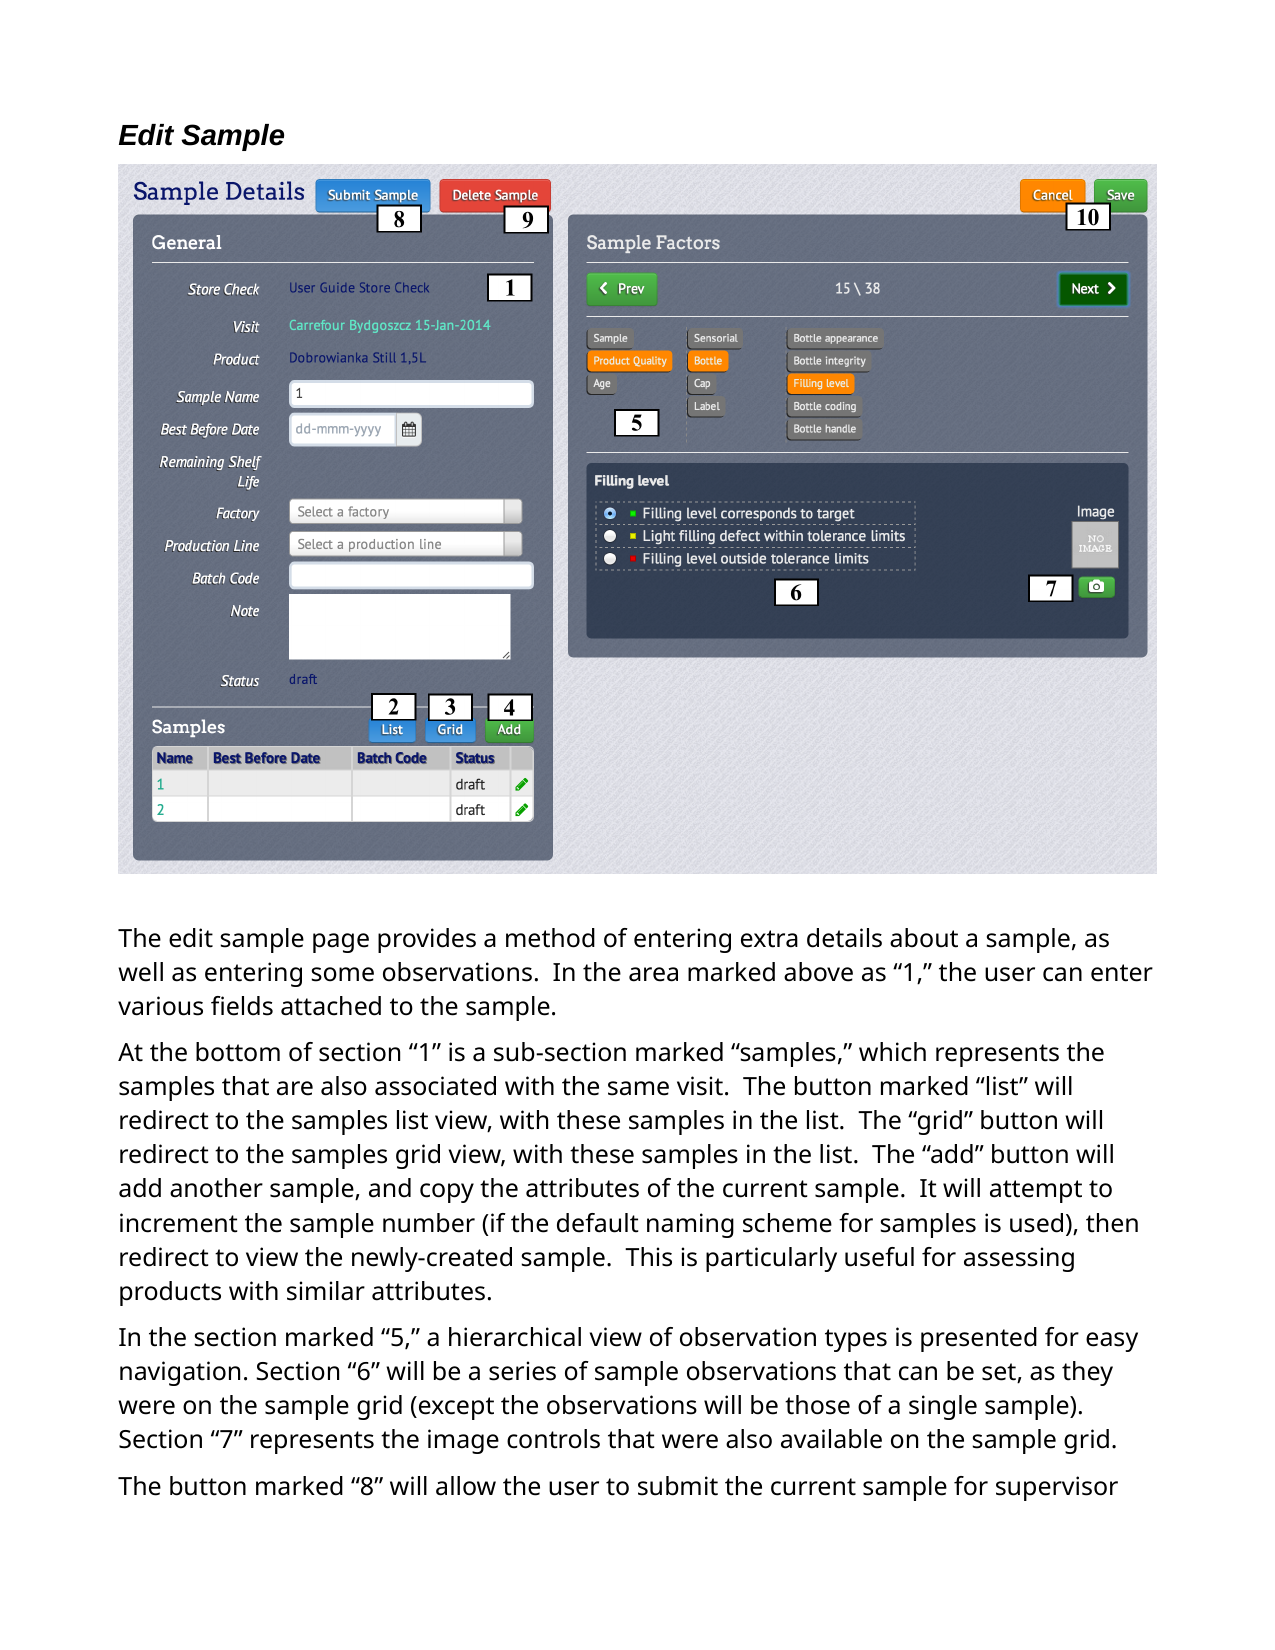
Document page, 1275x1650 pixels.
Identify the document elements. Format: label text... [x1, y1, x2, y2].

text The edit sample page provides a method of entering extra details about a sample, as well as entering some observations. In the area marked above as “1,” the user can enter various fields attached to the sample. [118, 920, 1157, 1022]
subtitle Edit Sample [118, 118, 1157, 152]
text In the section marked “5,” a hierarchical view of observation types is presented for easy navigation. Section “6” will be a series of sample observations that can be set, as they were on the sample grid (except the observations will be those of a single sample). Section “7” represents the image controls that were also available on the sample grid. [118, 1320, 1157, 1456]
text At the bottom of section “1” is a sub-section marked “samples,” which represents the samples that are also associated with the same visit. The button marked “list” will redirect to the samples list view, with these samples in the list. The “grid” button will redirect to the samples grid view, with these samples in the list. The “add” button will add another sample, and copy the attributes of the current sample. It will attempt to increment the sample number (if the default naming scheme for samples is used), then redirect to view the newly-created sample. This is particularly useful for assessing products with similar attributes. [118, 1035, 1157, 1307]
text The button marked “8” will allow the user to submit the current sample for supervisor [118, 1469, 1157, 1503]
picture [118, 164, 1157, 874]
